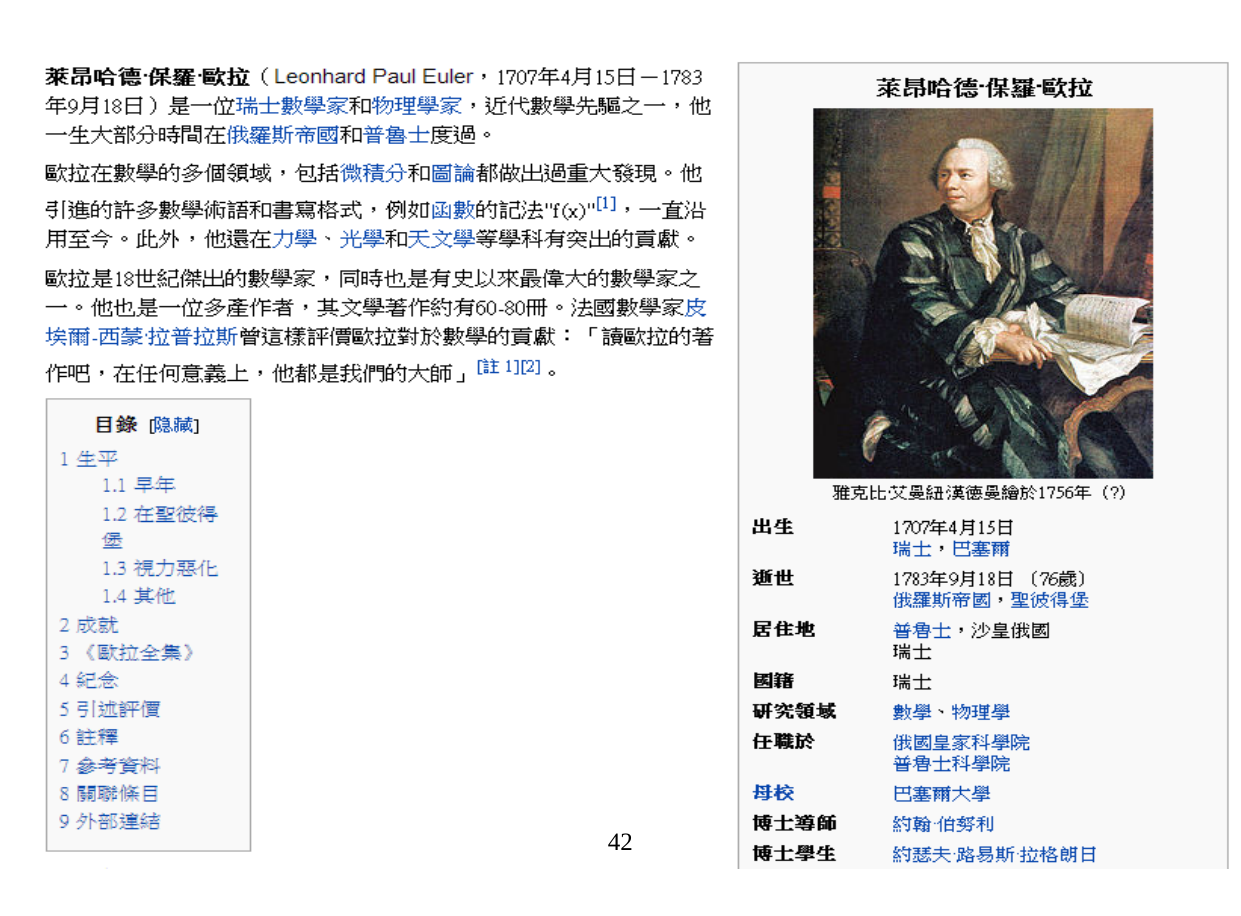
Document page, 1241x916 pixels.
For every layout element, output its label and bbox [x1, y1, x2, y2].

picture [37, 57, 1240, 869]
